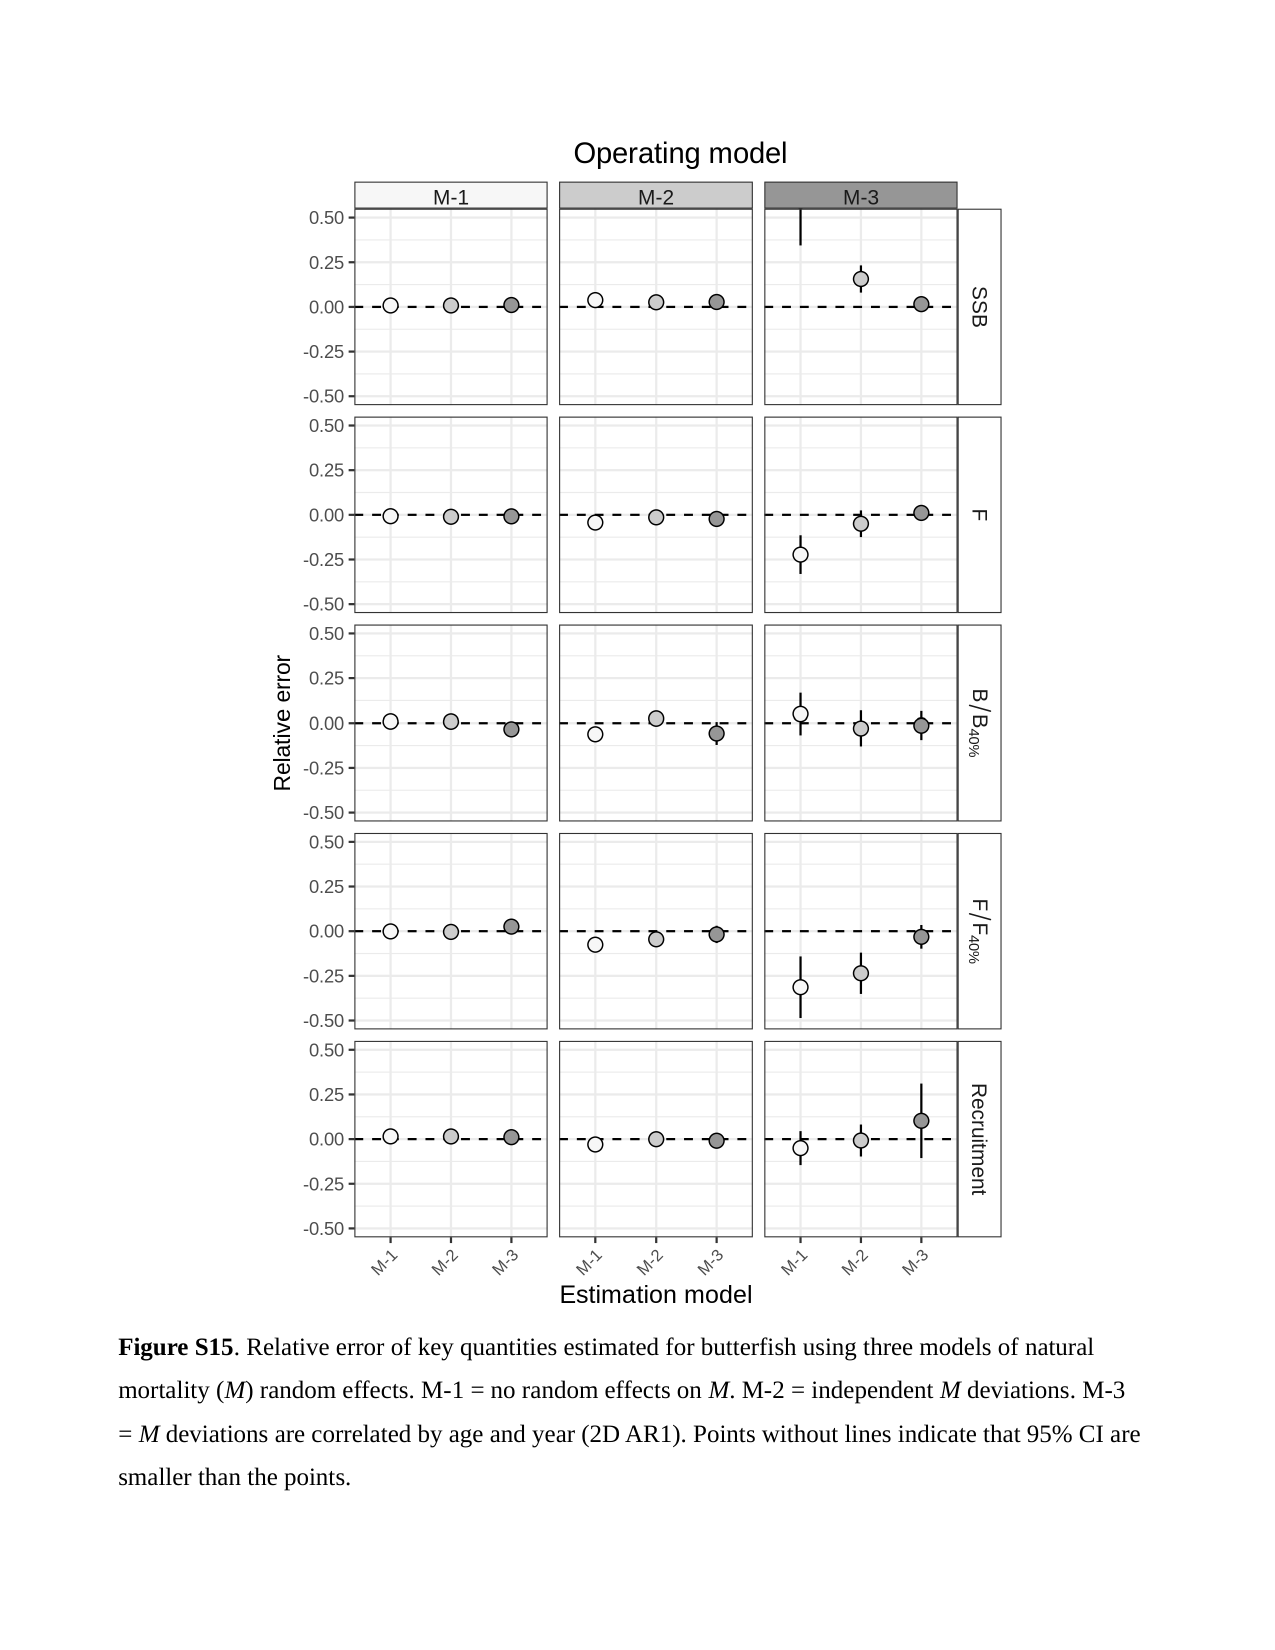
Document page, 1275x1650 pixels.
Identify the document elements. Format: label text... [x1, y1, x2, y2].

text Figure S15. Relative error of key quantities estimated for butterfish using three models of natural mortality (M) random effects. M-1 = no random effects on M. M-2 = independent M deviations. M-3 [118, 1332, 1157, 1404]
picture [262, 118, 1013, 1319]
text = M deviations are correlated by age and year (2D AR1). Points without lines indicate that 95% CI are smaller than the points. [118, 1419, 1157, 1491]
